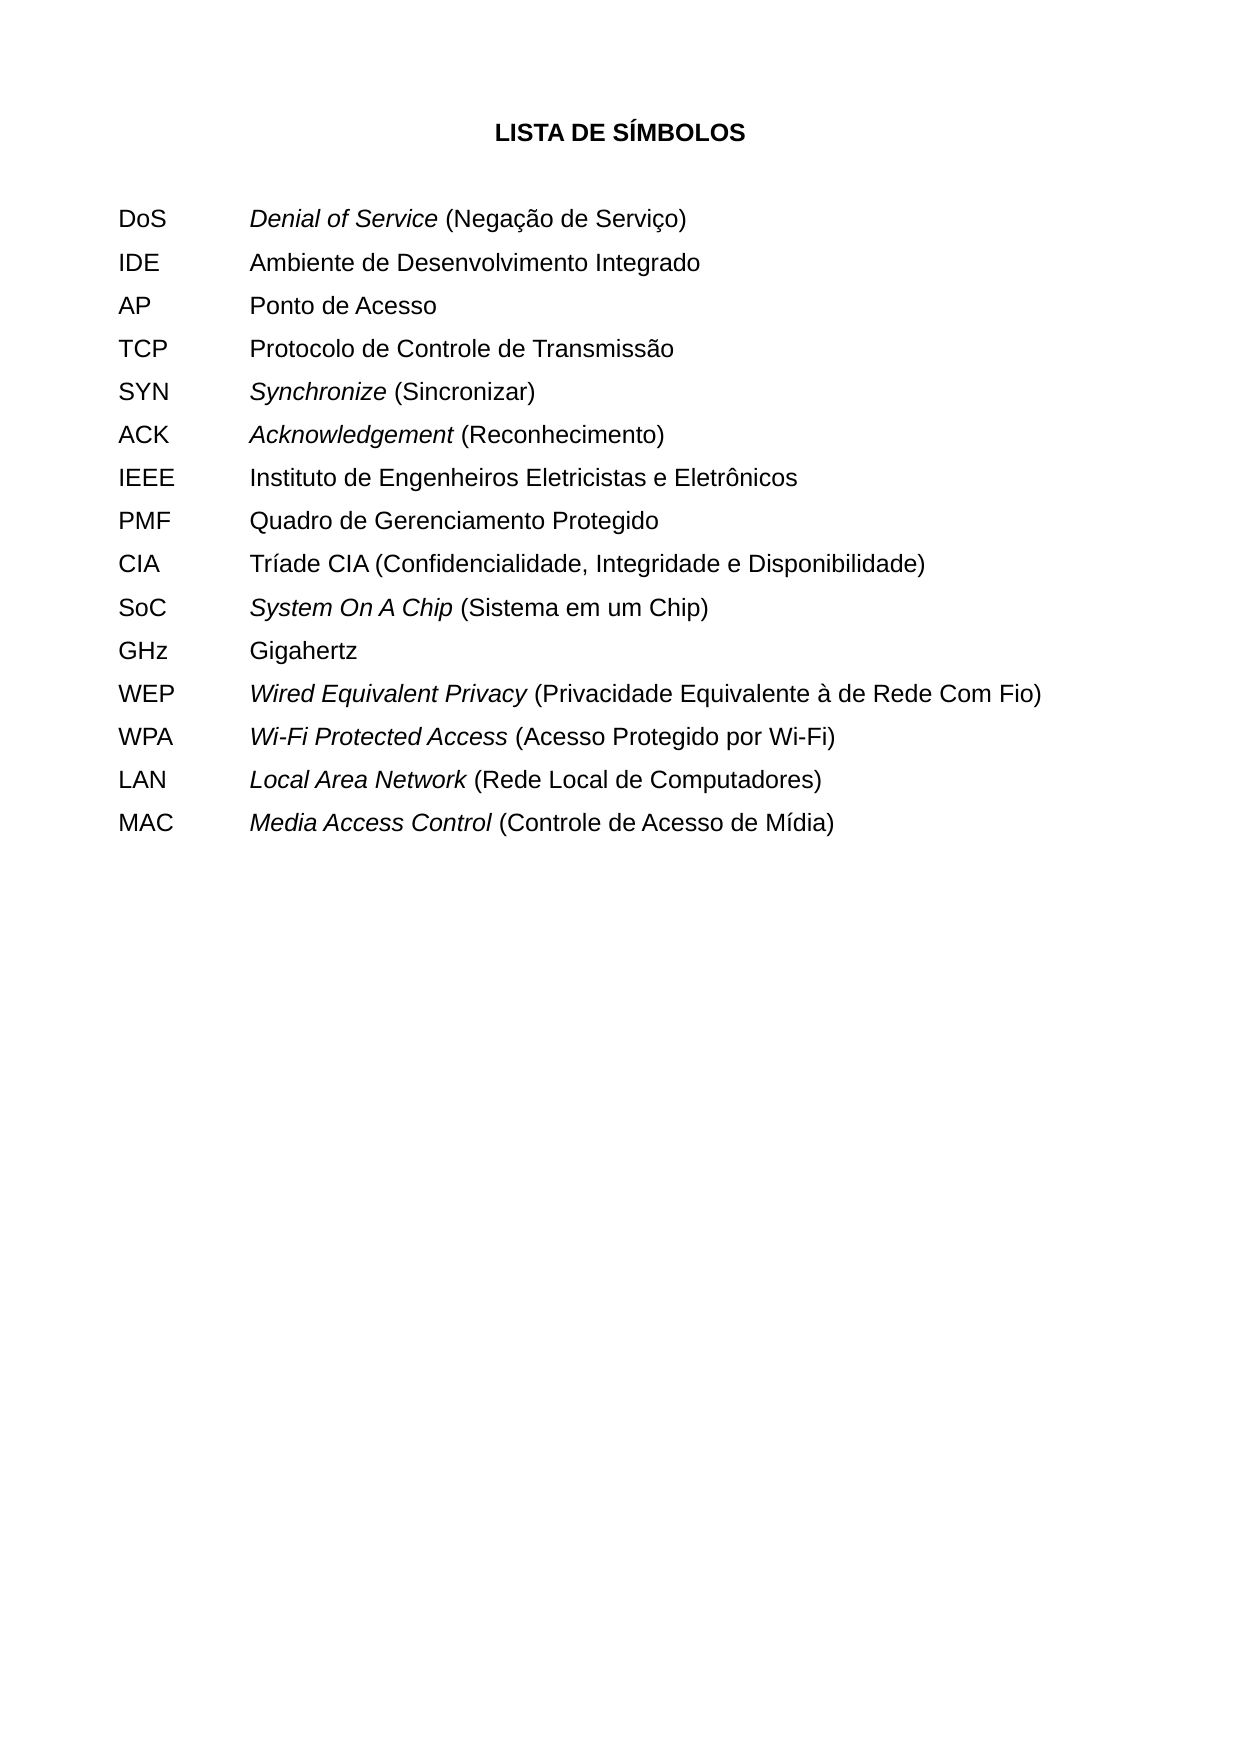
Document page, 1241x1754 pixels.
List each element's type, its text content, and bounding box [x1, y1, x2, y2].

text WEP Wired Equivalent Privacy (Privacidade Equivalente à de Rede Com Fio) [118, 679, 1122, 707]
text AP Ponto de Acesso [118, 291, 1122, 319]
text SYN Synchronize (Sincronizar) [118, 377, 1122, 406]
text PMF Quadro de Gerenciamento Protegido [118, 506, 1122, 535]
text GHz Gigahertz [118, 636, 1122, 664]
text DoS Denial of Service (Negação de Serviço) [118, 204, 1122, 233]
text CIA Tríade CIA (Confidencialidade, Integridade e Disponibilidade) [118, 549, 1122, 578]
text LISTA DE SÍMBOLOS [118, 118, 1122, 147]
text LAN Local Area Network (Rede Local de Computadores) [118, 765, 1122, 794]
text SoC System On A Chip (Sistema em um Chip) [118, 592, 1122, 621]
text MAC Media Access Control (Controle de Acesso de Mídia) [118, 808, 1122, 837]
text TCP Protocolo de Controle de Transmissão [118, 334, 1122, 362]
text IEEE Instituto de Engenheiros Eletricistas e Eletrônicos [118, 463, 1122, 492]
text IDE Ambiente de Desenvolvimento Integrado [118, 247, 1122, 276]
text ACK Acknowledgement (Reconhecimento) [118, 420, 1122, 449]
text WPA Wi-Fi Protected Access (Acesso Protegido por Wi-Fi) [118, 722, 1122, 751]
